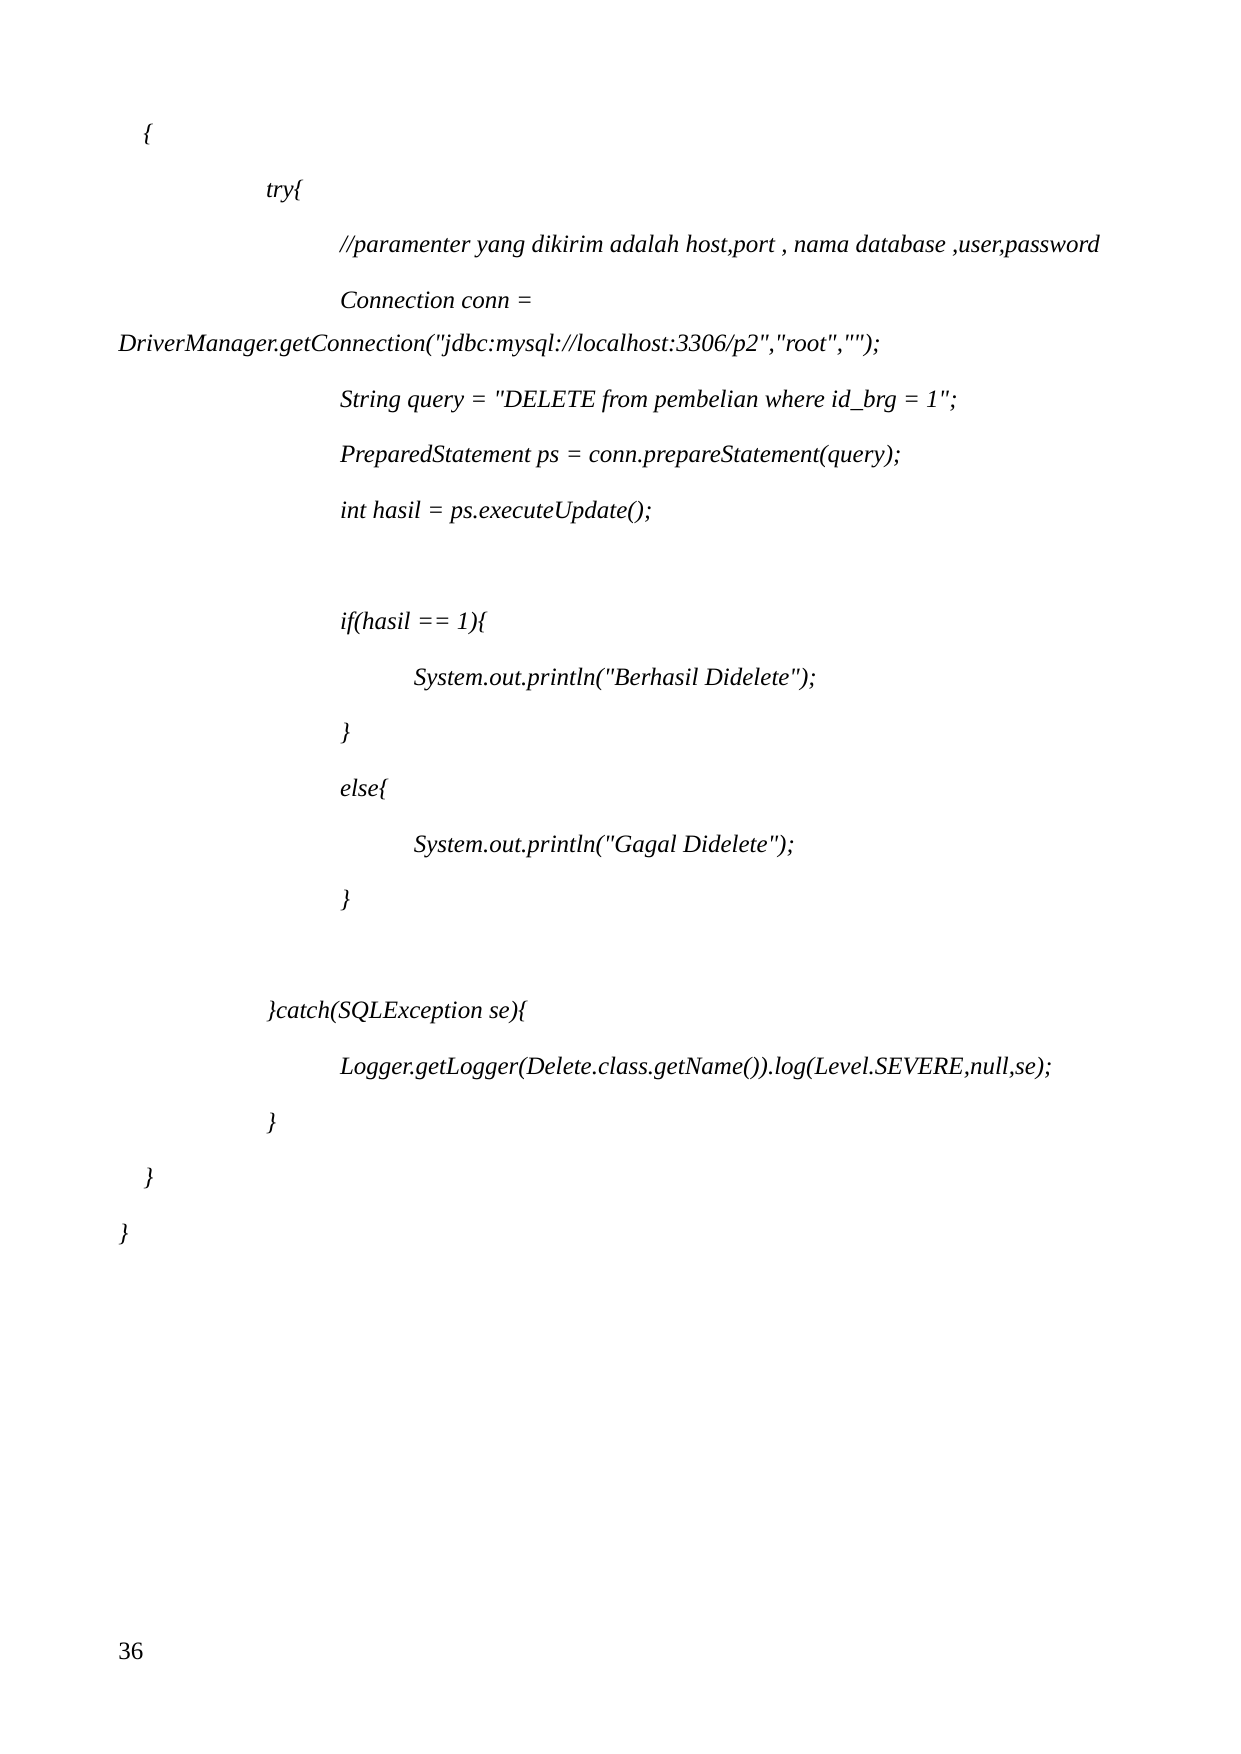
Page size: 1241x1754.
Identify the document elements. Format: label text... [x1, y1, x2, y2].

text { [118, 118, 1122, 147]
text PreparedStatement ps = conn.prepareStatement(query); [118, 439, 1122, 468]
text int hasil = ps.executeUpdate(); [118, 495, 1122, 524]
text try{ [118, 174, 1122, 202]
text System.out.println("Gagal Didelete"); [118, 829, 1122, 857]
text String query = "DELETE from pembelian where id_brg = 1"; [118, 384, 1122, 412]
text Logger.getLogger(Delete.class.getName()).log(Level.SEVERE,null,se); [118, 1051, 1122, 1080]
text Connection conn = DriverManager.getConnection("jdbc:mysql://localhost:3306/p2","root",""); [118, 285, 1122, 357]
text else{ [118, 773, 1122, 802]
text } [118, 1107, 1122, 1136]
text System.out.println("Berhasil Didelete"); [118, 662, 1122, 691]
text } [118, 884, 1122, 913]
text } [118, 1162, 1122, 1191]
text } [118, 717, 1122, 746]
text //paramenter yang dikirim adalah host,port , nama database ,user,password [118, 229, 1122, 258]
text if(hasil == 1){ [118, 606, 1122, 635]
text }catch(SQLException se){ [118, 996, 1122, 1024]
text } [118, 1218, 1122, 1247]
